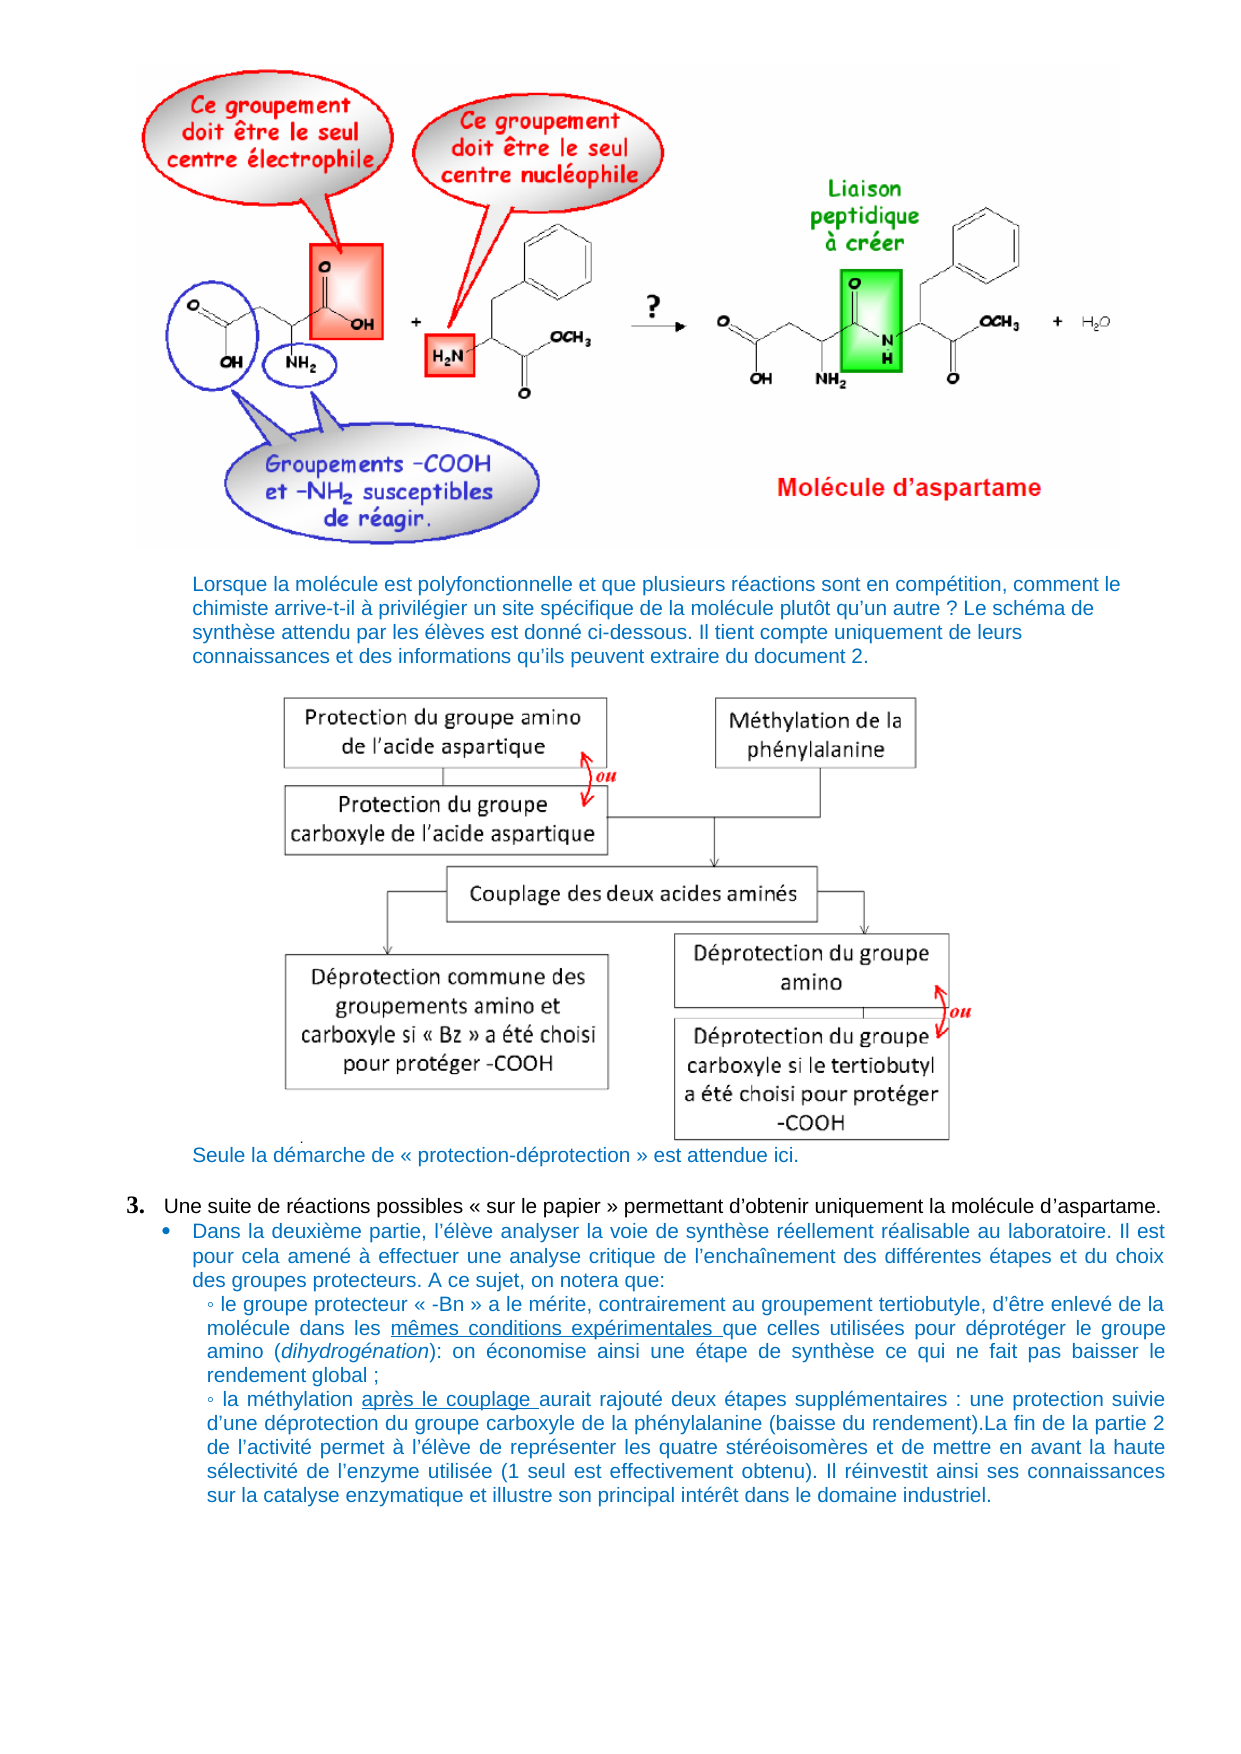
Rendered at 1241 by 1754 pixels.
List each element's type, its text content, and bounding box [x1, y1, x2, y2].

text ◦ le groupe protecteur « -Bn » a le mérite, contrairement au groupement tertiobutyle, d’être enlevé de la molécule dans les mêmes conditions expérimentales que celles utilisées pour déprotéger le groupe amino (dihydrogénation): on économise ainsi une étape de synthèse ce qui ne fait pas baisser le rendement global ; [207, 1291, 1166, 1387]
picture [281, 696, 974, 1143]
text ◦ la méthylation après le couplage aurait rajouté deux étapes supplémentaires : une protection suivie d’une déprotection du groupe carboxyle de la phénylalanine (baisse du rendement).La fin de la partie 2 de l’activité permet à l’élève de représenter les quatre stéréoisomères et de mettre en avant la haute sélectivité de l’enzyme utilisée (1 seul est effectivement obtenu). Il réinvestit ainsi ses connaissances sur la catalyse enzymatique et illustre son principal intérêt dans le domaine industriel. [207, 1387, 1166, 1507]
text Lorsque la molécule est polyfonctionnelle et que plusieurs réactions sont en compétition, comment le chimiste arrive-t-il à privilégier un site spécifique de la molécule plutôt qu’un autre ? Le schéma de synthèse attendu par les élèves est donné ci-dessous. Il tient compte uniquement de leurs connaissances et des informations qu’ils peuvent extraire du document 2. [192, 572, 1166, 668]
picture [135, 59, 1120, 548]
list Dans la deuxième partie, l’élève analyser la voie de synthèse réellement réalisable au laboratoire. Il est pour cela amené à effectuer une analyse critique de l’enchaînement des différentes étapes et du choix des groupes protecteurs. A ce sujet, on notera que: [162, 1219, 1166, 1291]
text Seule la démarche de « protection-déprotection » est attendue ici. [192, 1143, 1166, 1167]
list Une suite de réactions possibles « sur le papier » permettant d’obtenir uniquement la molécule d’aspartame. [126, 1191, 1166, 1219]
